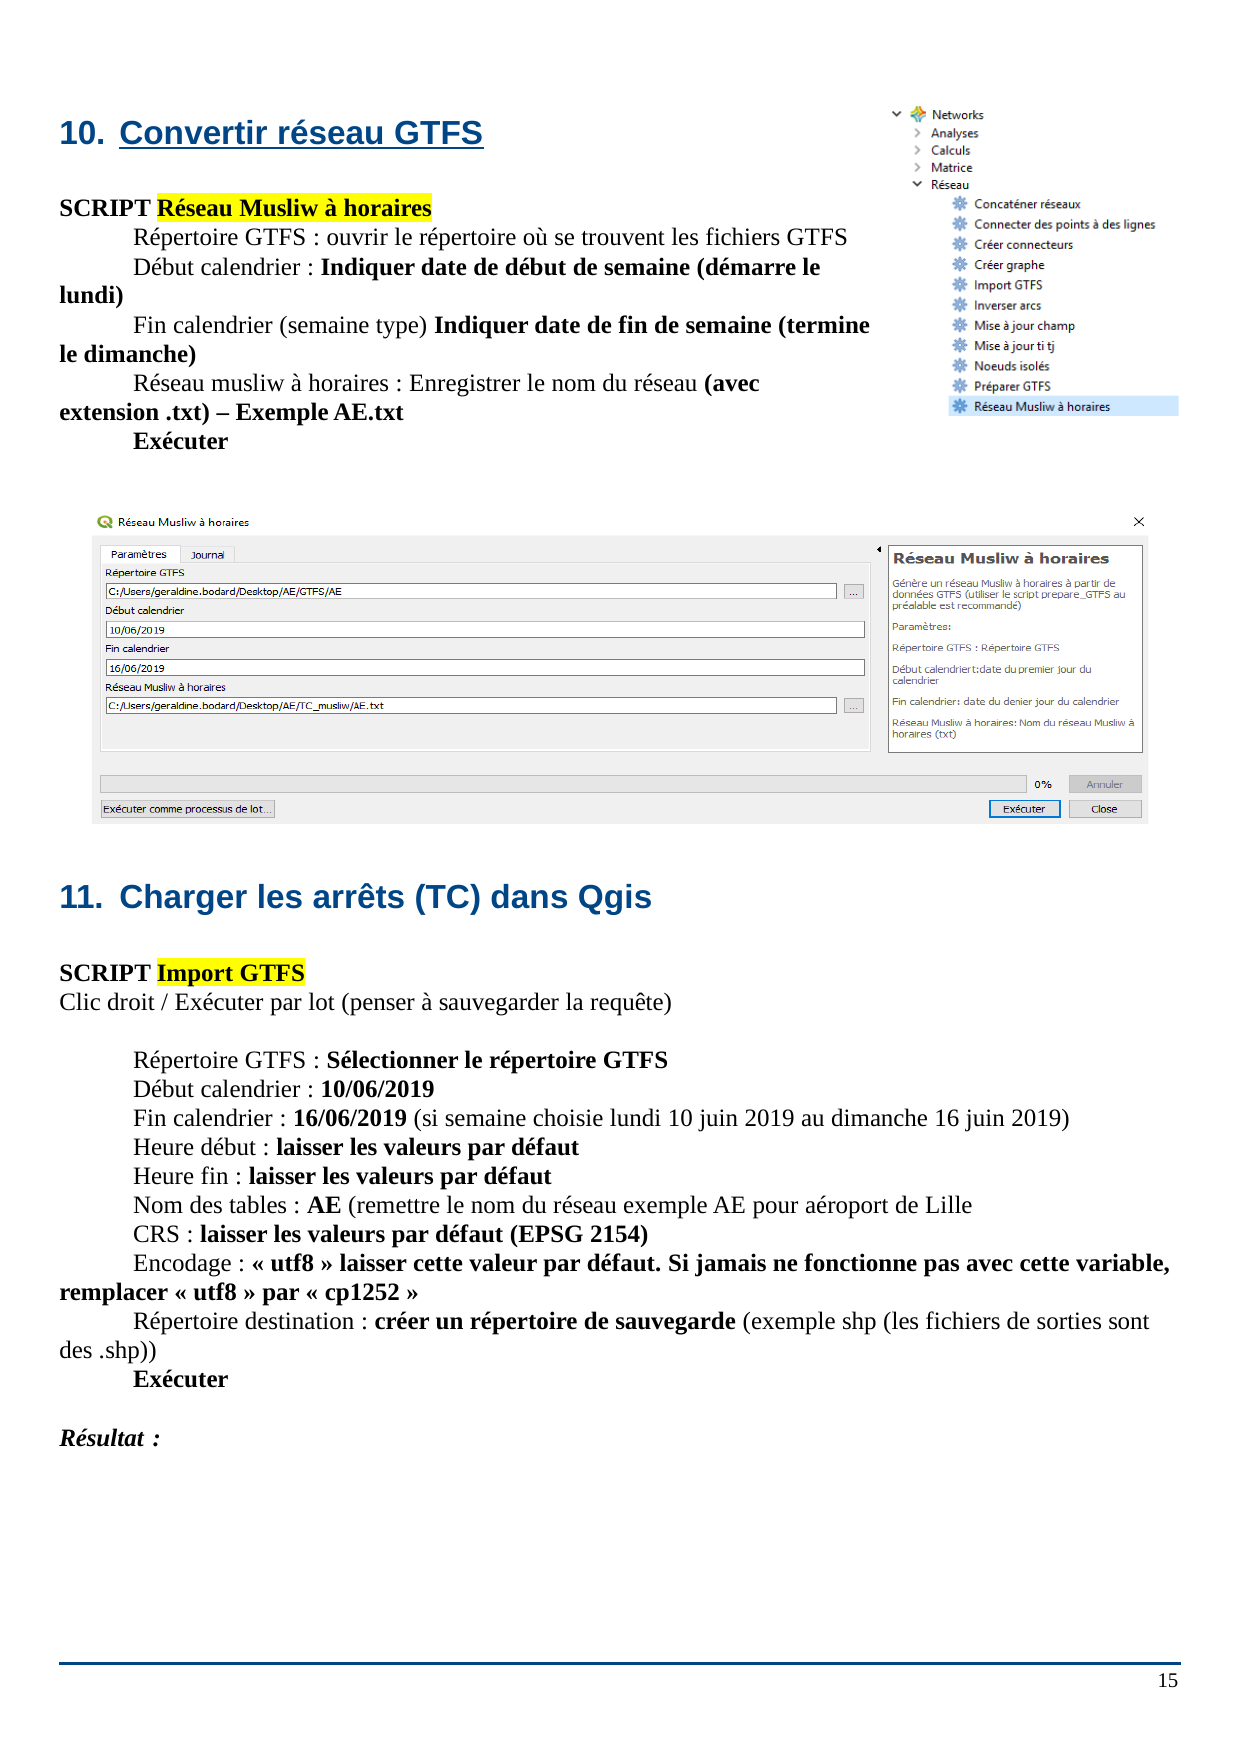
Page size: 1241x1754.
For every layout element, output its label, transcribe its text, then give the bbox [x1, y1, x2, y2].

text Clic droit / Exécuter par lot (penser à sauvegarder la requête) [59, 986, 1181, 1016]
text Début calendrier : Indiquer date de début de semaine (démarre le lundi) [59, 251, 890, 309]
text Réseau musliw à horaires : Enregistrer le nom du réseau (avec extension .txt) – Exemple AE.txt [59, 368, 1181, 426]
picture [91, 512, 1149, 824]
picture [890, 105, 1179, 417]
text Répertoire destination : créer un répertoire de sauvegarde (exemple shp (les fichiers de sorties sont des .shp)) [59, 1306, 1181, 1364]
text Fin calendrier (semaine type) Indiquer date de fin de semaine (termine le dimanche) [59, 309, 890, 368]
text Fin calendrier : 16/06/2019 (si semaine choisie lundi 10 juin 2019 au dimanche 16 juin 2019) [59, 1103, 1181, 1132]
text Début calendrier : 10/06/2019 [59, 1074, 1181, 1103]
text SCRIPT Réseau Musliw à horaires [59, 193, 890, 222]
text Répertoire GTFS : ouvrir le répertoire où se trouvent les fichiers GTFS [59, 222, 890, 251]
text Nom des tables : AE (remettre le nom du réseau exemple AE pour aéroport de Lille [59, 1190, 1181, 1219]
text Exécuter [59, 1364, 1181, 1393]
text Encodage : « utf8 » laisser cette valeur par défaut. Si jamais ne fonctionne pas avec cette variable, remplacer « utf8 » par « cp1252 » [59, 1248, 1181, 1306]
text Exécuter [59, 426, 1181, 455]
text Heure fin : laisser les valeurs par défaut [59, 1161, 1181, 1190]
text Répertoire GTFS : Sélectionner le répertoire GTFS [59, 1044, 1181, 1074]
text CRS : laisser les valeurs par défaut (EPSG 2154) [59, 1219, 1181, 1248]
text SCRIPT Import GTFS [59, 957, 1181, 986]
text Résultat : [59, 1422, 1181, 1451]
subtitle Charger les arrêts (TC) dans Qgis [59, 877, 1181, 916]
subtitle Convertir réseau GTFS [59, 113, 890, 152]
text Heure début : laisser les valeurs par défaut [59, 1132, 1181, 1161]
